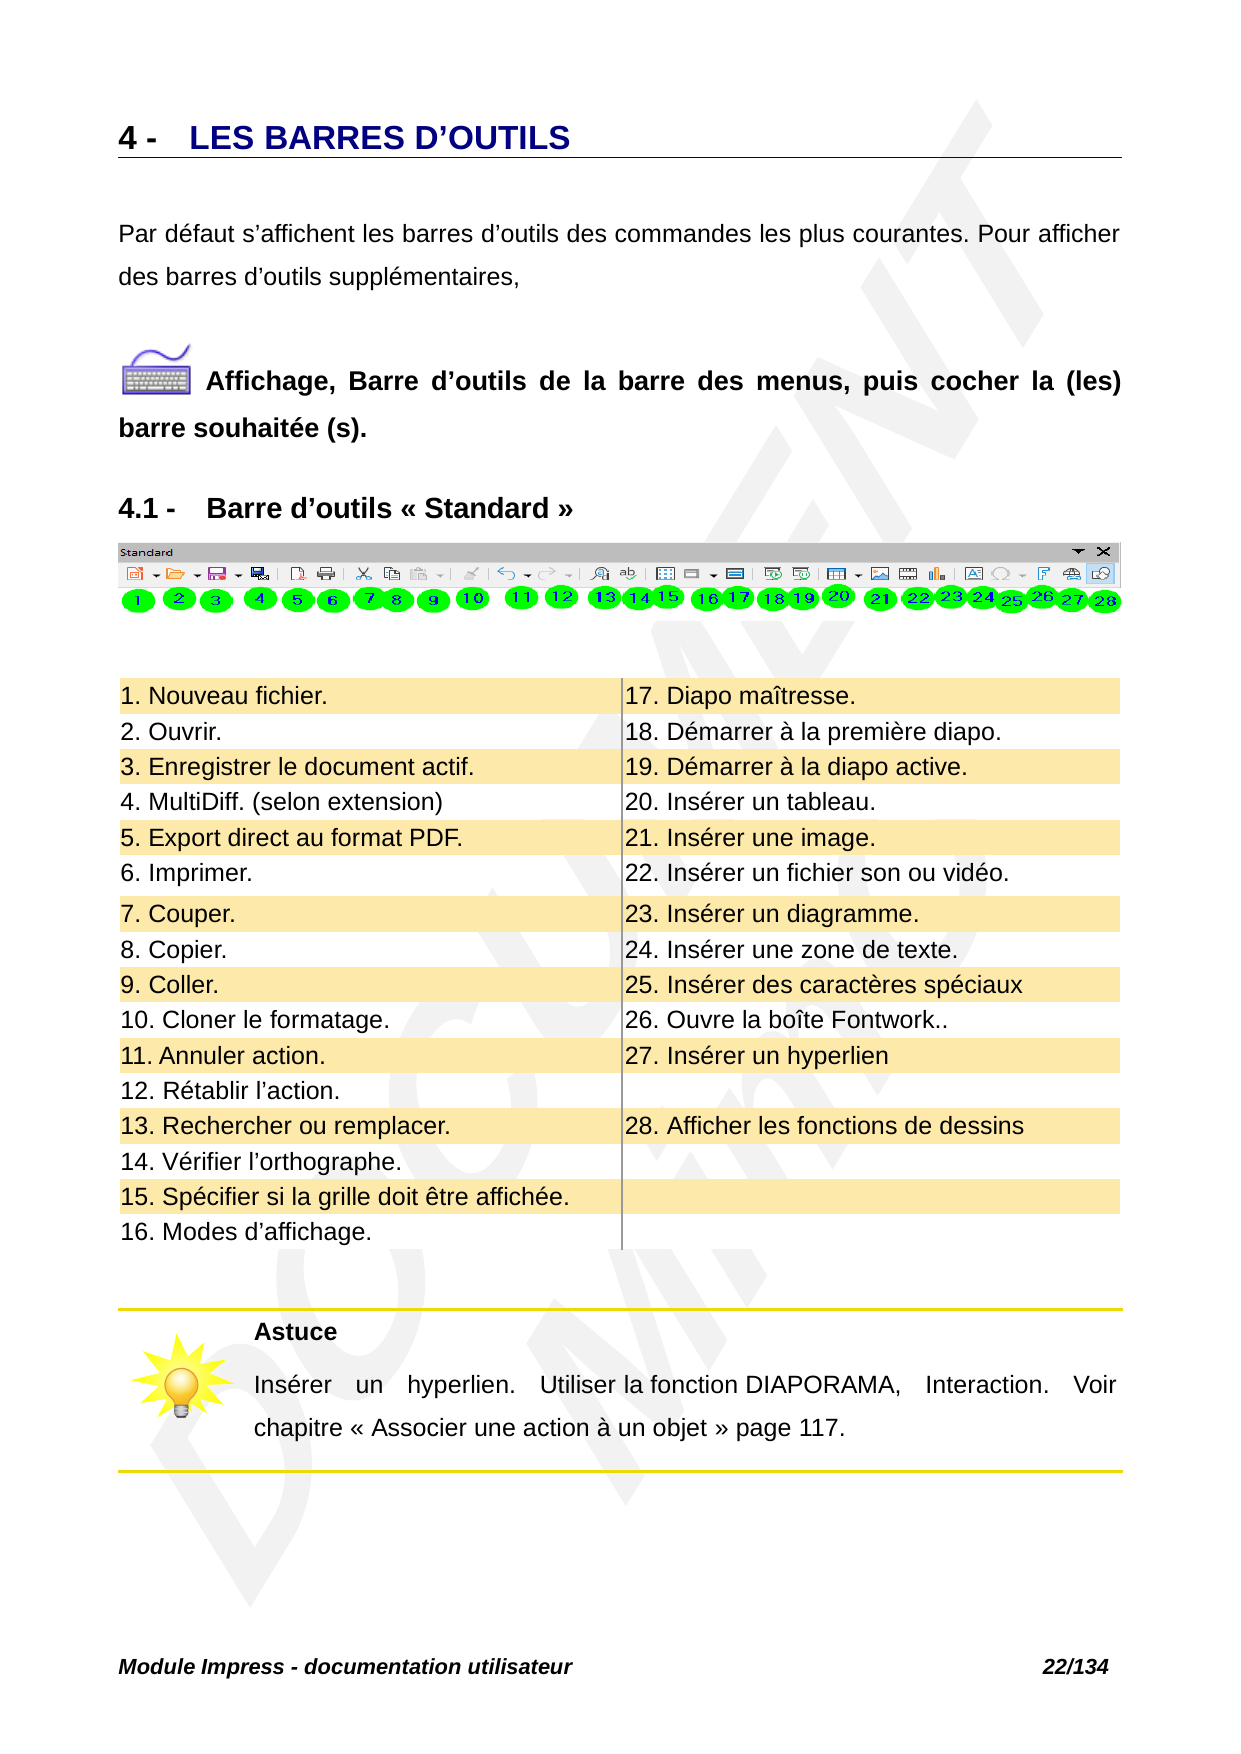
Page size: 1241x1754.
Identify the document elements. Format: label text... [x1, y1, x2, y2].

table_cell [623, 1144, 1120, 1179]
table_cell 13. Rechercher ou remplacer. [120, 1108, 621, 1144]
table_cell [623, 1214, 1120, 1249]
table_cell [623, 1073, 1120, 1108]
table_cell 9. Coller. [120, 967, 621, 1002]
text Par défaut s’affichent les barres d’outils des commandes les plus courantes. Pour afficher des barres d’outils supplémentaires, [118, 219, 1122, 291]
picture [123, 1316, 242, 1435]
text Affichage, Barre d’outils de la barre des menus, puis cocher la (les) barre souhaitée (s). [118, 365, 1122, 443]
table_cell 2. Ouvrir. [120, 714, 621, 749]
table_cell [623, 1179, 1120, 1214]
table_cell 14. Vérifier l’orthographe. [120, 1144, 621, 1179]
table_cell 27. Insérer un hyperlien [623, 1038, 1120, 1073]
table_cell 10. Cloner le formatage. [120, 1003, 621, 1038]
table_cell 8. Copier. [120, 932, 621, 967]
table_cell 24. Insérer une zone de texte. [623, 932, 1120, 967]
table_cell 11. Annuler action. [120, 1038, 621, 1073]
table_cell 15. Spécifier si la grille doit être affichée. [120, 1179, 621, 1214]
table_cell 6. Imprimer. [120, 855, 621, 896]
table_cell 7. Couper. [120, 896, 621, 932]
picture [118, 542, 1123, 621]
table_cell 25. Insérer des caractères spéciaux [623, 967, 1120, 1002]
table_cell 3. Enregistrer le document actif. [120, 749, 621, 784]
table_cell 5. Export direct au format PDF. [120, 820, 621, 855]
table_cell 19. Démarrer à la diapo active. [623, 749, 1120, 784]
table_cell 4. MultiDiff. (selon extension) [120, 784, 621, 819]
table_header 1. Nouveau fichier. [120, 678, 621, 714]
table_cell 23. Insérer un diagramme. [623, 896, 1120, 932]
table_cell 22. Insérer un fichier son ou vidéo. [623, 855, 1120, 896]
table_cell 20. Insérer un tableau. [623, 784, 1120, 819]
subtitle Barre d’outils « Standard » [118, 491, 1122, 524]
table_cell 21. Insérer une image. [623, 820, 1120, 855]
subtitle Les barres d’outils [118, 118, 1122, 157]
table_cell 26. Ouvre la boîte Fontwork.. [623, 1003, 1120, 1038]
table_cell 16. Modes d’affichage. [120, 1214, 621, 1249]
table_header 17. Diapo maîtresse. [623, 678, 1120, 714]
picture [118, 333, 194, 409]
table_header [118, 1311, 248, 1470]
table_cell 18. Démarrer à la première diapo. [623, 714, 1120, 749]
table_cell 28. Afficher les fonctions de dessins [623, 1108, 1120, 1144]
table_cell 12. Rétablir l’action. [120, 1073, 621, 1108]
table_header Astuce Insérer un hyperlien. Utiliser la fonction DIAPORAMA, Interaction. Voir chapitre « Associer une action à un objet » page 118. [248, 1311, 1123, 1470]
